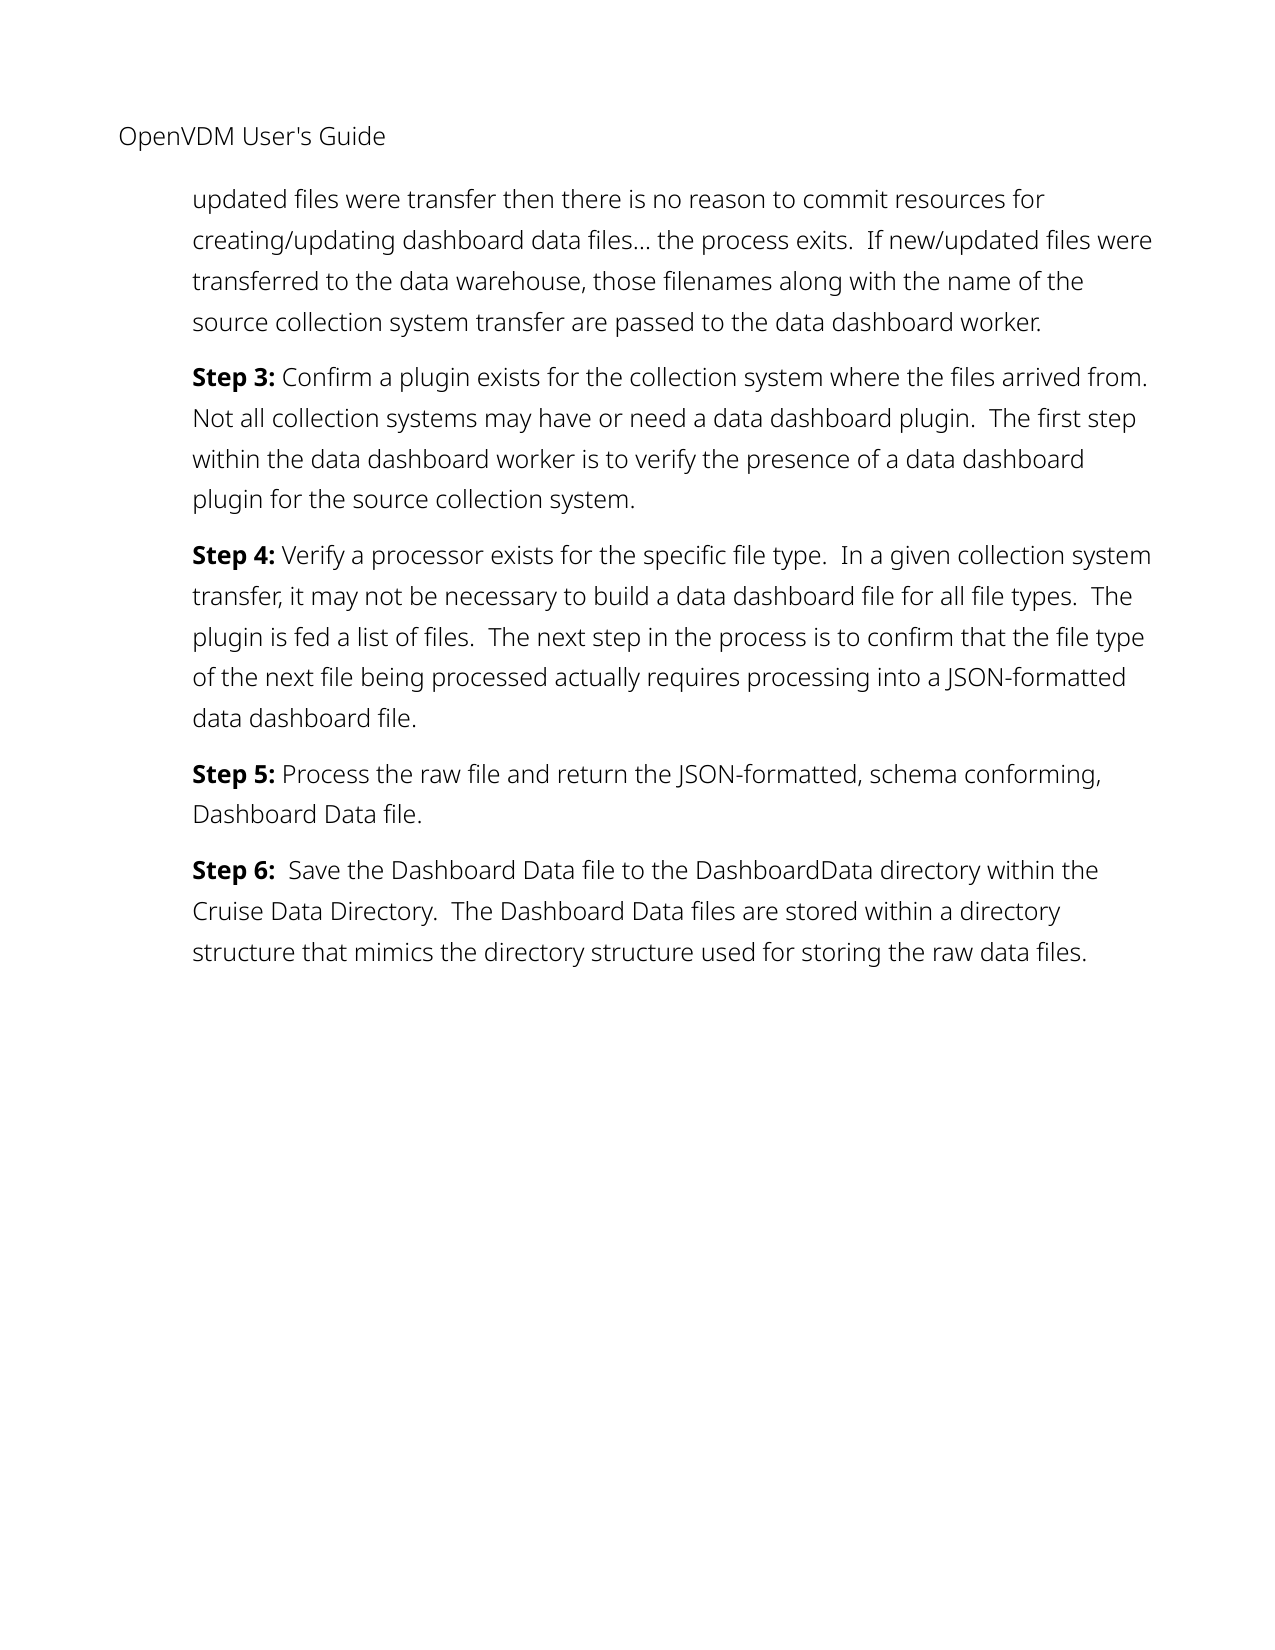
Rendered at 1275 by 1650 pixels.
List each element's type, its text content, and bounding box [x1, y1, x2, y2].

text Step 3: Confirm a plugin exists for the collection system where the files arrived from. Not all collection systems may have or need a data dashboard plugin. The first step within the data dashboard worker is to verify the presence of a data dashboard plugin for the source collection system. [192, 359, 1157, 516]
text updated files were transfer then there is no reason to commit resources for creating/updating dashboard data files… the process exits. If new/updated files were transferred to the data warehouse, those filenames along with the name of the source collection system transfer are passed to the data dashboard worker. [192, 182, 1157, 338]
text Step 5: Process the raw file and return the JSON-formatted, schema conforming, Dashboard Data file. [192, 756, 1157, 831]
text Step 4: Verify a processor exists for the specific file type. In a given collection system transfer, it may not be necessary to build a data dashboard file for all file types. The plugin is fed a list of files. The next step in the process is to confirm that the file type of the next file being processed actually requires processing into a JSON-formatted data dashboard file. [192, 537, 1157, 735]
text Step 6: Save the Dashboard Data file to the DashboardData directory within the Cruise Data Directory. The Dashboard Data files are stored within a directory structure that mimics the directory structure used for storing the raw data files. [192, 852, 1157, 968]
